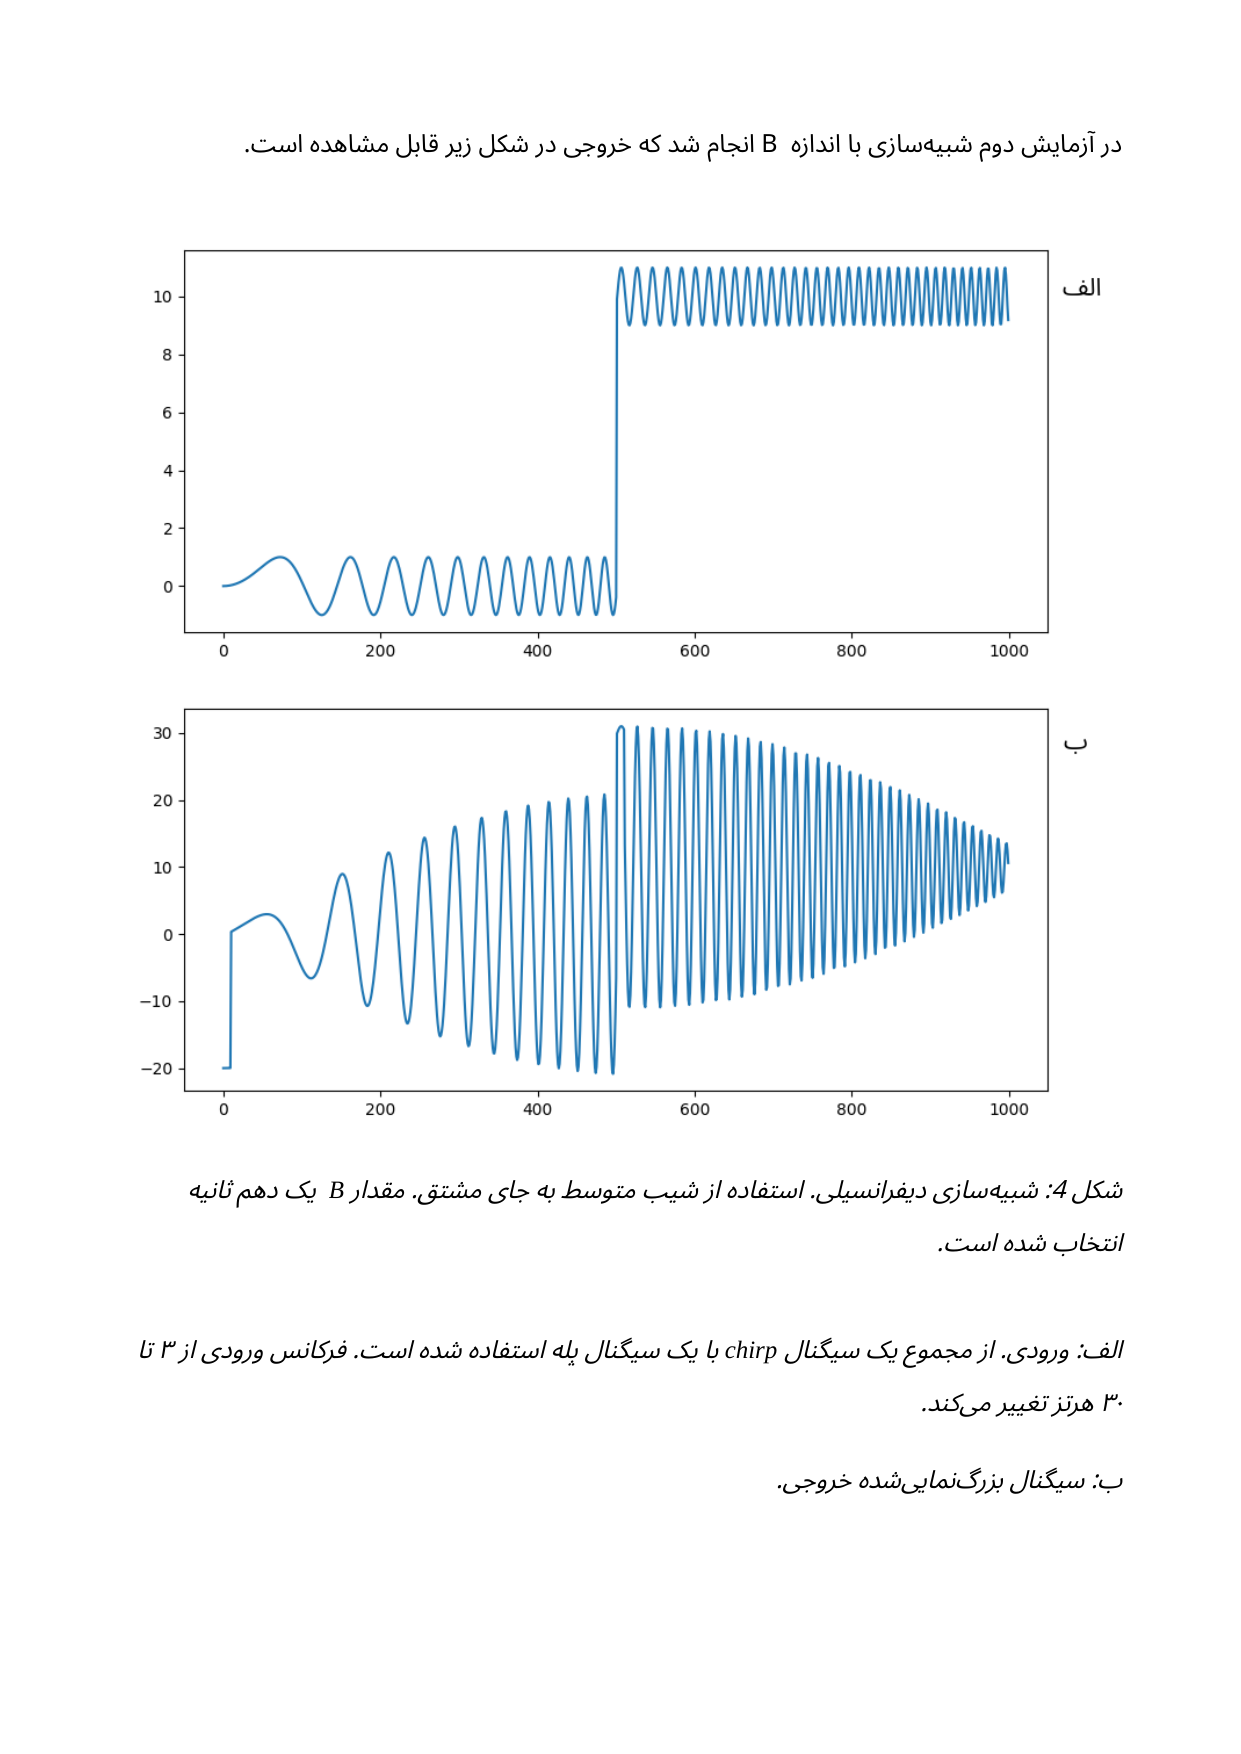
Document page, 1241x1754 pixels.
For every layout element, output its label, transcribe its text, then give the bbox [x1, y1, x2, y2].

text شکل 4: شبیه‌سازی دیفرانسیلی. استفاده از شیب متوسط به جای مشتق. مقدار B یک دهم ثانیه انتخاب شده است. [118, 1165, 1122, 1270]
picture [118, 206, 1123, 1165]
text ب: سیگنال بزرگ‌نمایی‌شده خروجی. [118, 1454, 1122, 1507]
text در آزمایش دوم شبیه‌سازی با اندازه B انجام شد که خروجی در شکل زیر قابل مشاهده است. [118, 118, 1122, 171]
text الف: ورودی. از مجموع یک سیگنال chirp با یک سیگنال پله استفاده شده است. فرکانس ورودی از ۳ تا ۳۰ هرتز تغییر می‌کند. [118, 1324, 1122, 1429]
